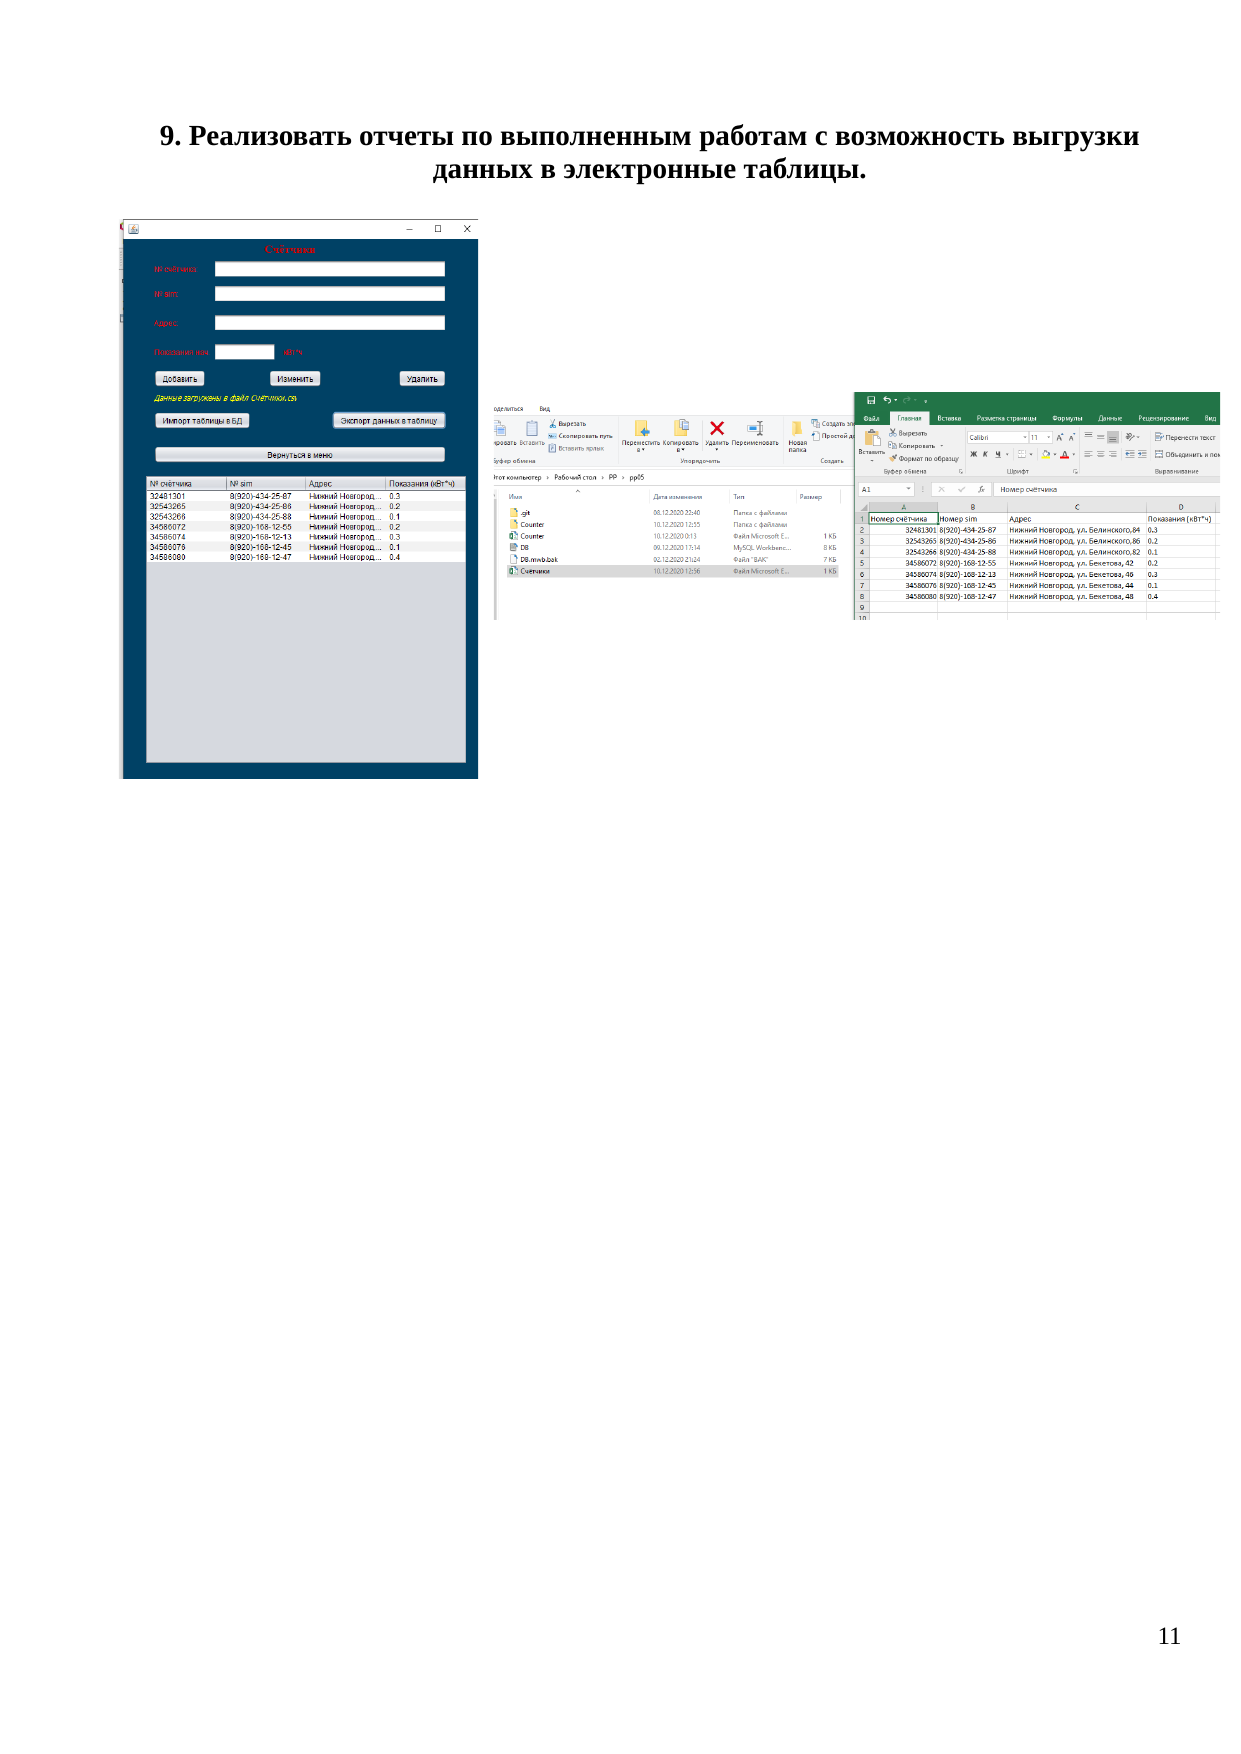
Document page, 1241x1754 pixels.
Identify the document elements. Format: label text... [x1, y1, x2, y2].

text 9. Реализовать отчеты по выполненным работам с возможность выгрузки данных в электронные таблицы. [118, 118, 1181, 185]
